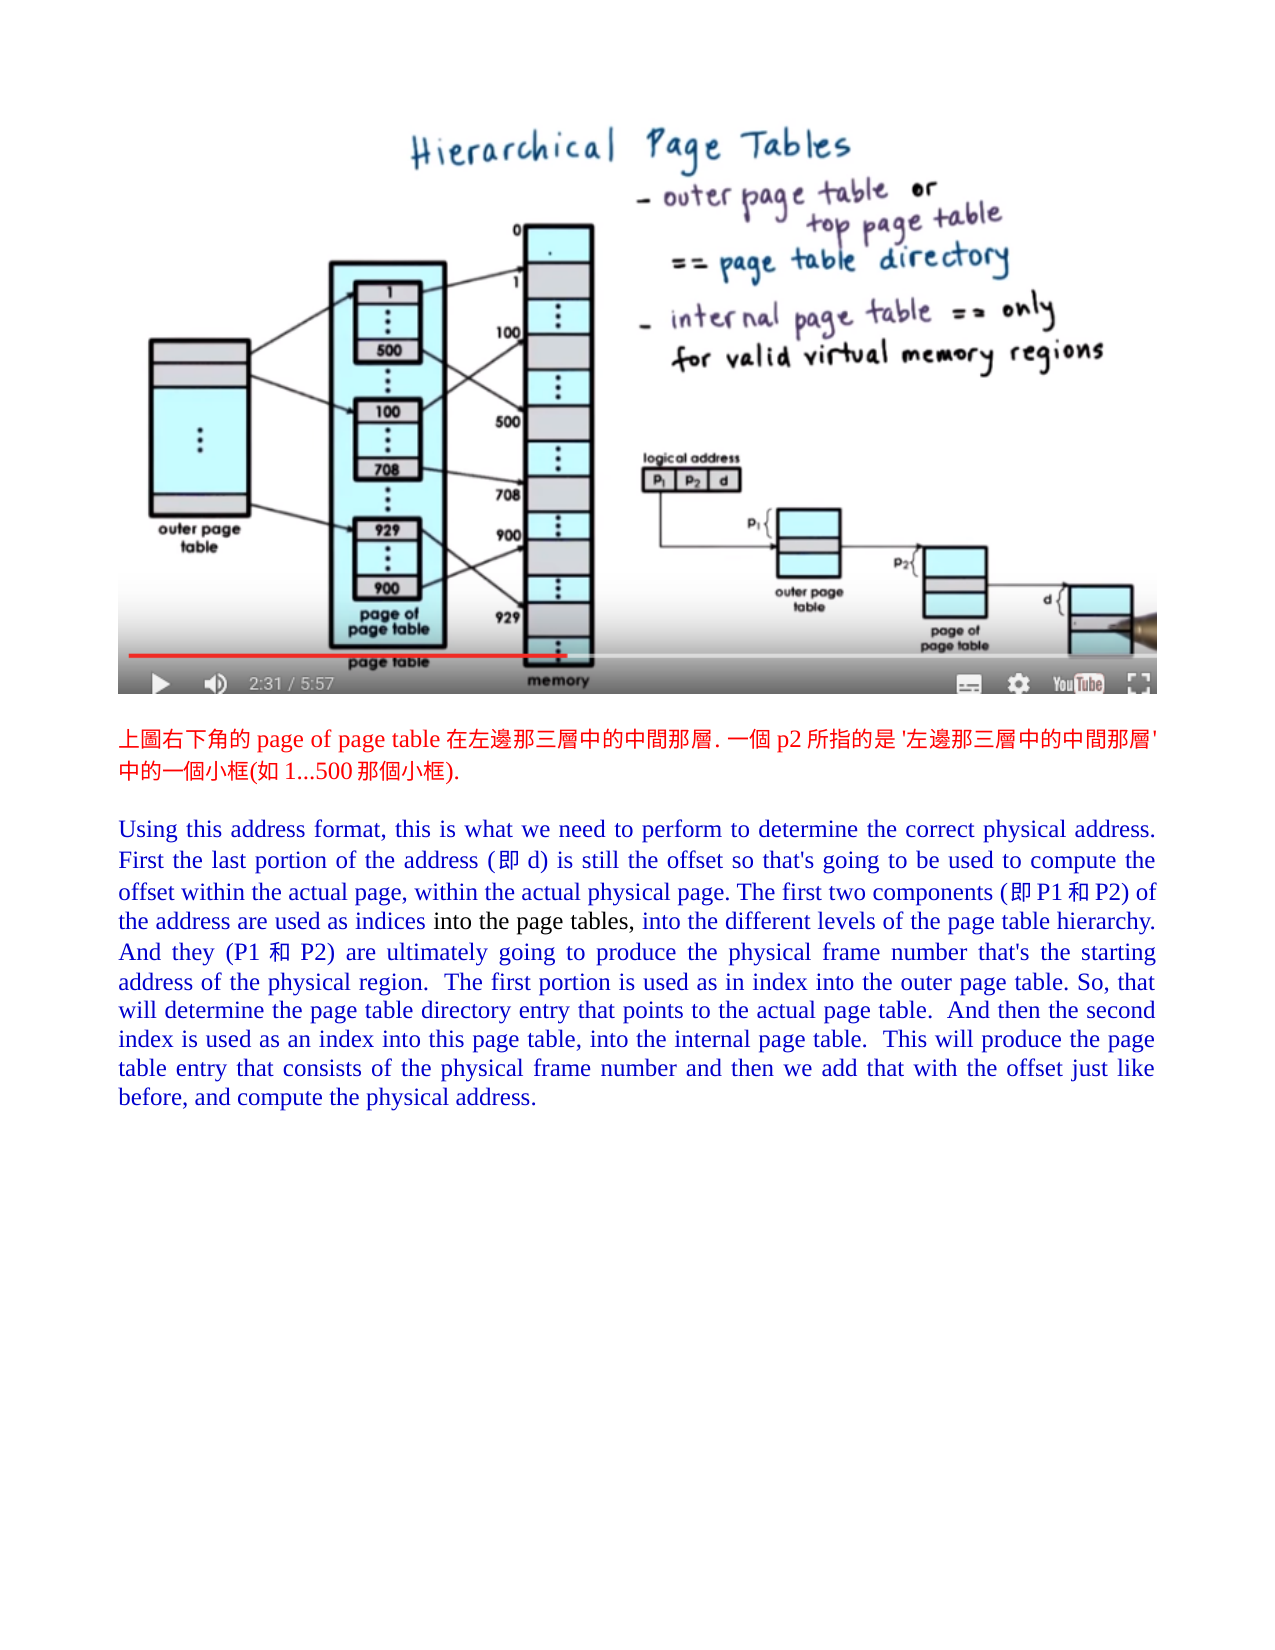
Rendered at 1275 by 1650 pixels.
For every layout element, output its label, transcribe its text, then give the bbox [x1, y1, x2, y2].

picture [118, 118, 1157, 694]
text Using this address format, this is what we need to perform to determine the correct physical address. First the last portion of the address (即d) is still the offset so that's going to be used to compute the offset within the actual page, within the actual physical page. The first two components (即P1和P2) of the address are used as indices into the page tables, into the different levels of the page table hierarchy. And they (P1和P2) are ultimately going to produce the physical frame number that's the starting address of the physical region. The first portion is used as in index into the outer page table. So, that will determine the page table directory entry that points to the actual page table. And then the second index is used as an index into this page table, into the internal page table. This will produce the page table entry that consists of the physical frame number and then we add that with the offset just like before, and compute the physical address. [118, 814, 1157, 1110]
text 上圖右下角的page of page table在左邊那三層中的中間那層. 一個p2所指的是 '左邊那三層中的中間那層' 中的一個小框(如1...500那個小框). [118, 722, 1157, 785]
